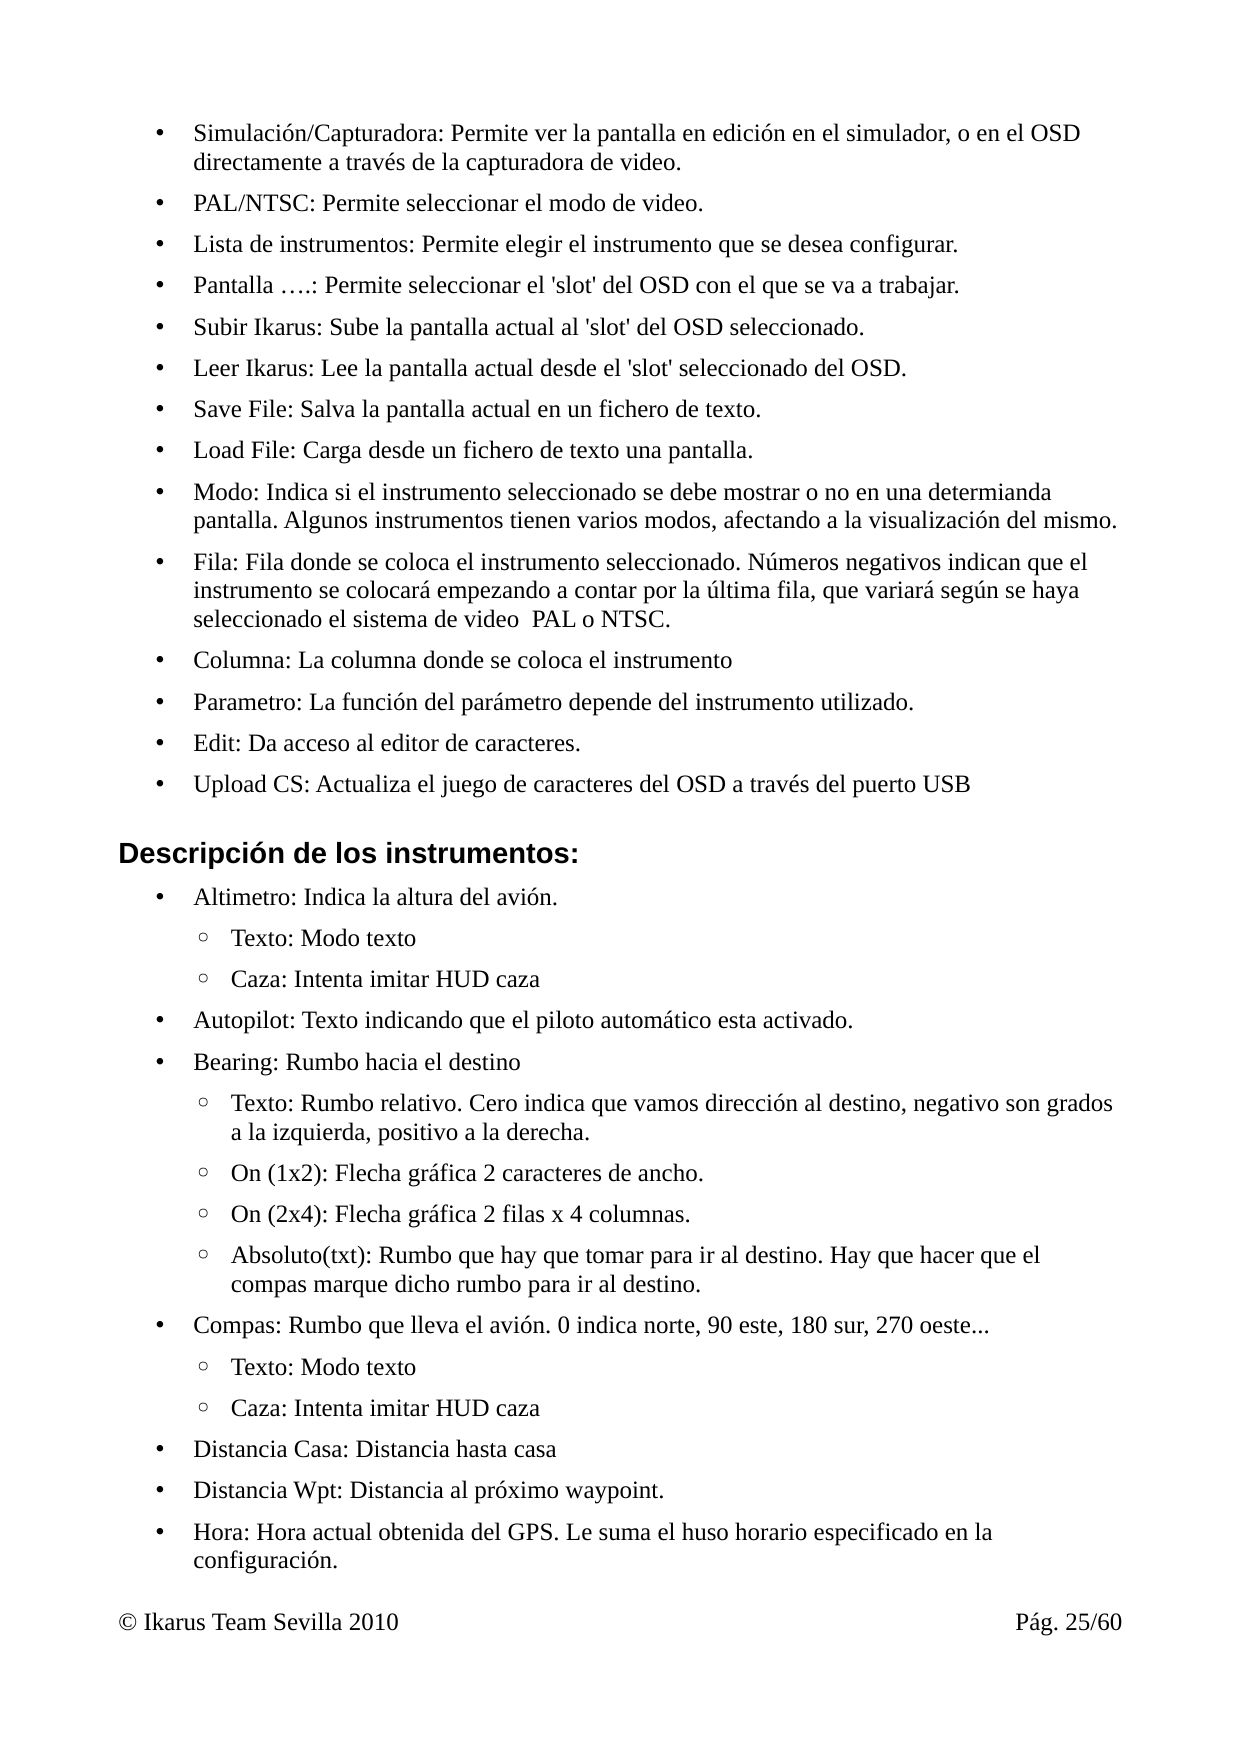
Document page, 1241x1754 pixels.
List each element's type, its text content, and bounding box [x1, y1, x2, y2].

list Texto: Modo texto [193, 923, 1122, 952]
list Texto: Rumbo relativo. Cero indica que vamos dirección al destino, negativo son grados a la izquierda, positivo a la derecha. [193, 1088, 1122, 1145]
list Compas: Rumbo que lleva el avión. 0 indica norte, 90 este, 180 sur, 270 oeste... [156, 1310, 1122, 1339]
list Autopilot: Texto indicando que el piloto automático esta activado. [156, 1005, 1122, 1034]
list Texto: Modo texto [193, 1352, 1122, 1380]
list Load File: Carga desde un fichero de texto una pantalla. [156, 436, 1122, 464]
list Leer Ikarus: Lee la pantalla actual desde el 'slot' seleccionado del OSD. [156, 353, 1122, 382]
list Bearing: Rumbo hacia el destino [156, 1047, 1122, 1075]
list Hora: Hora actual obtenida del GPS. Le suma el huso horario especificado en la configuración. [156, 1517, 1122, 1574]
list Absoluto(txt): Rumbo que hay que tomar para ir al destino. Hay que hacer que el compas marque dicho rumbo para ir al destino. [193, 1240, 1122, 1298]
list Modo: Indica si el instrumento seleccionado se debe mostrar o no en una determianda pantalla. Algunos instrumentos tienen varios modos, afectando a la visualización del mismo. [156, 477, 1122, 534]
list Altimetro: Indica la altura del avión. [156, 882, 1122, 910]
list Caza: Intenta imitar HUD caza [193, 964, 1122, 993]
list On (1x2): Flecha gráfica 2 caracteres de ancho. [193, 1158, 1122, 1187]
list PAL/NTSC: Permite seleccionar el modo de video. [156, 188, 1122, 217]
subtitle Descripción de los instrumentos: [118, 836, 1122, 869]
list Edit: Da acceso al editor de caracteres. [156, 728, 1122, 757]
list Pantalla ….: Permite seleccionar el 'slot' del OSD con el que se va a trabajar. [156, 271, 1122, 299]
list Distancia Casa: Distancia hasta casa [156, 1434, 1122, 1463]
list Lista de instrumentos: Permite elegir el instrumento que se desea configurar. [156, 229, 1122, 258]
list Simulación/Capturadora: Permite ver la pantalla en edición en el simulador, o en el OSD directamente a través de la capturadora de video. [156, 118, 1122, 176]
list Caza: Intenta imitar HUD caza [193, 1393, 1122, 1422]
list Upload CS: Actualiza el juego de caracteres del OSD a través del puerto USB [156, 769, 1122, 798]
list Subir Ikarus: Sube la pantalla actual al 'slot' del OSD seleccionado. [156, 312, 1122, 341]
list Columna: La columna donde se coloca el instrumento [156, 646, 1122, 674]
list Distancia Wpt: Distancia al próximo waypoint. [156, 1475, 1122, 1504]
list Fila: Fila donde se coloca el instrumento seleccionado. Números negativos indican que el instrumento se colocará empezando a contar por la última fila, que variará según se haya seleccionado el sistema de video PAL o NTSC. [156, 547, 1122, 633]
list On (2x4): Flecha gráfica 2 filas x 4 columnas. [193, 1199, 1122, 1228]
list Parametro: La función del parámetro depende del instrumento utilizado. [156, 687, 1122, 716]
list Save File: Salva la pantalla actual en un fichero de texto. [156, 394, 1122, 423]
